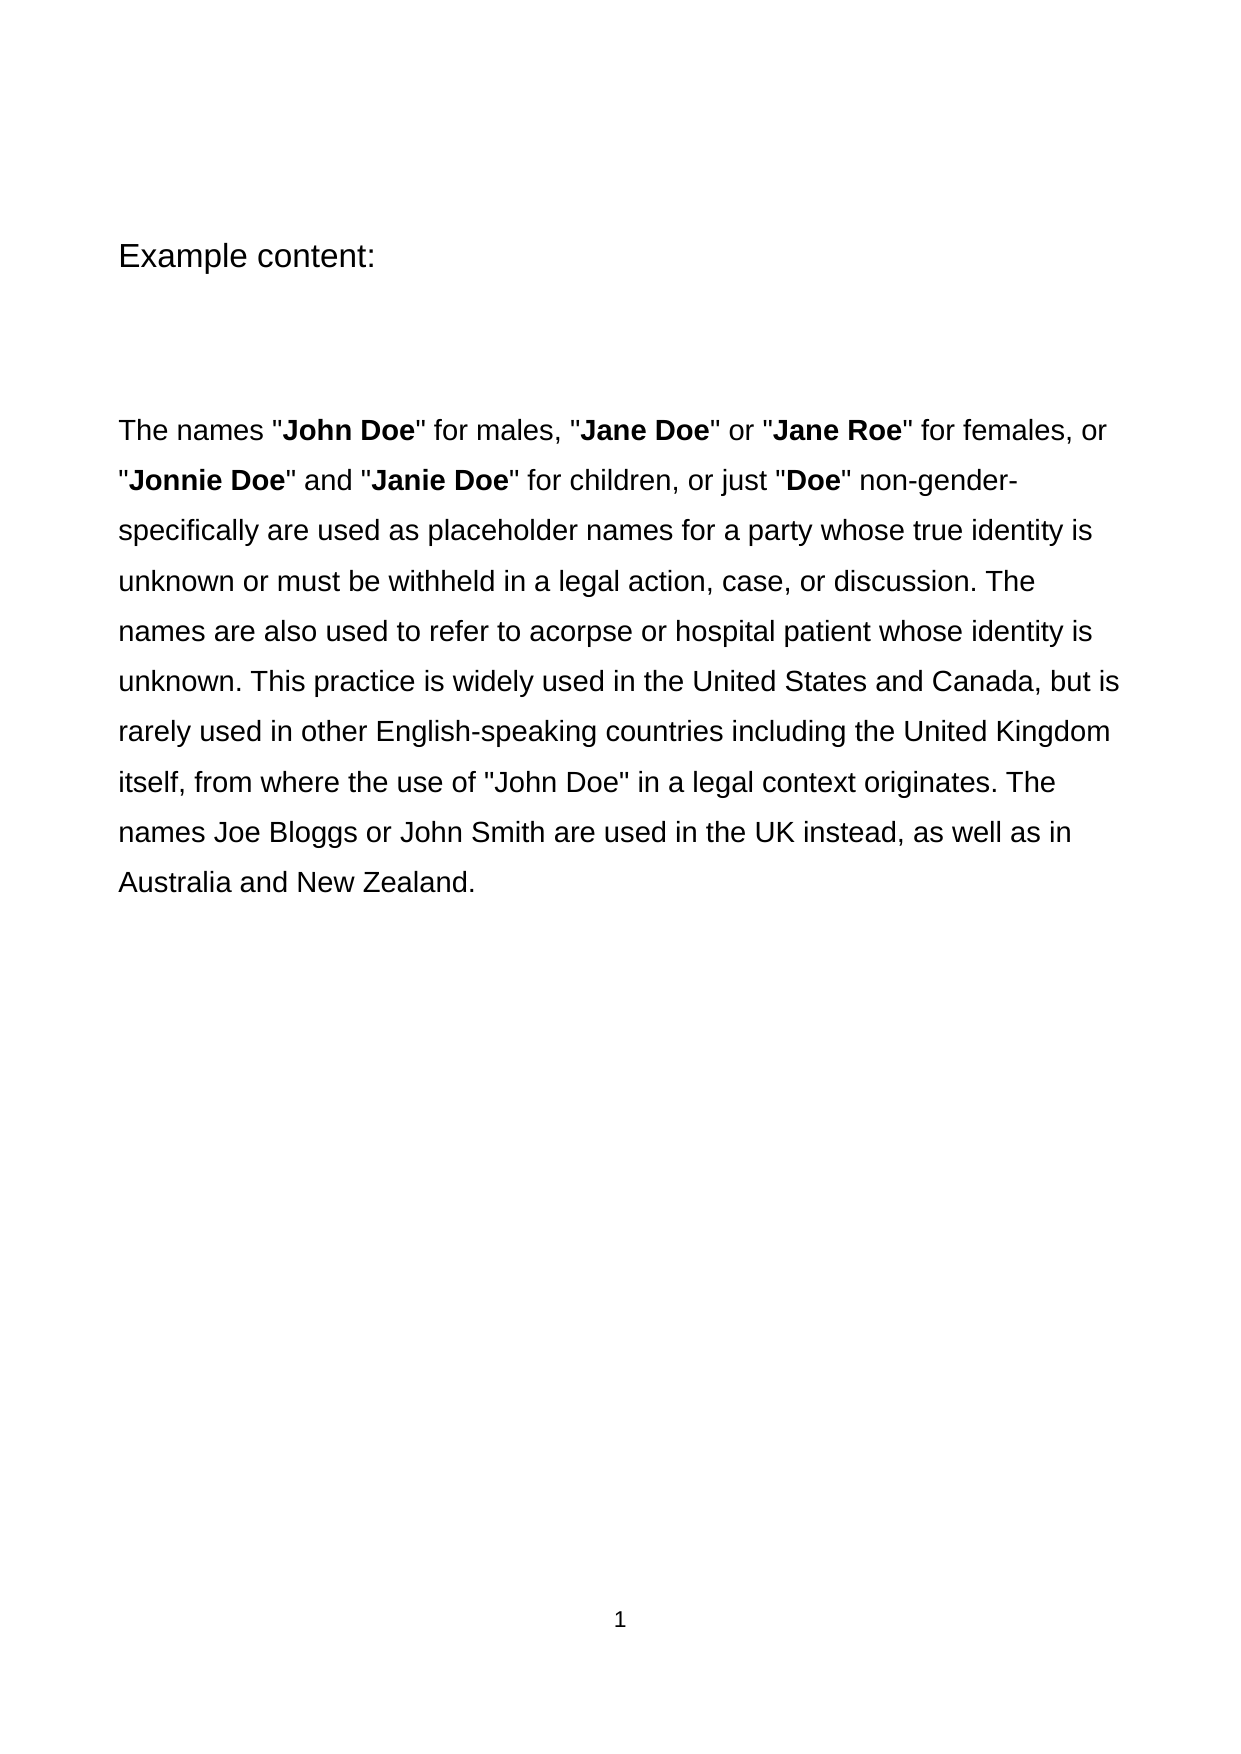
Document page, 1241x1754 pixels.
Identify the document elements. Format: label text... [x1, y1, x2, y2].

text The names "John Doe" for males, "Jane Doe" or "Jane Roe" for females, or "Jonnie Doe" and "Janie Doe" for children, or just "Doe" non-gender-specifically are used as placeholder names for a party whose true identity is unknown or must be withheld in a legal action, case, or discussion. The names are also used to refer to acorpse or hospital patient whose identity is unknown. This practice is widely used in the United States and Canada, but is rarely used in other English-speaking countries including the United Kingdom itself, from where the use of "John Doe" in a legal context originates. The names Joe Bloggs or John Smith are used in the UK instead, as well as in Australia and New Zealand. [118, 413, 1122, 899]
text Example content: [118, 237, 1122, 275]
